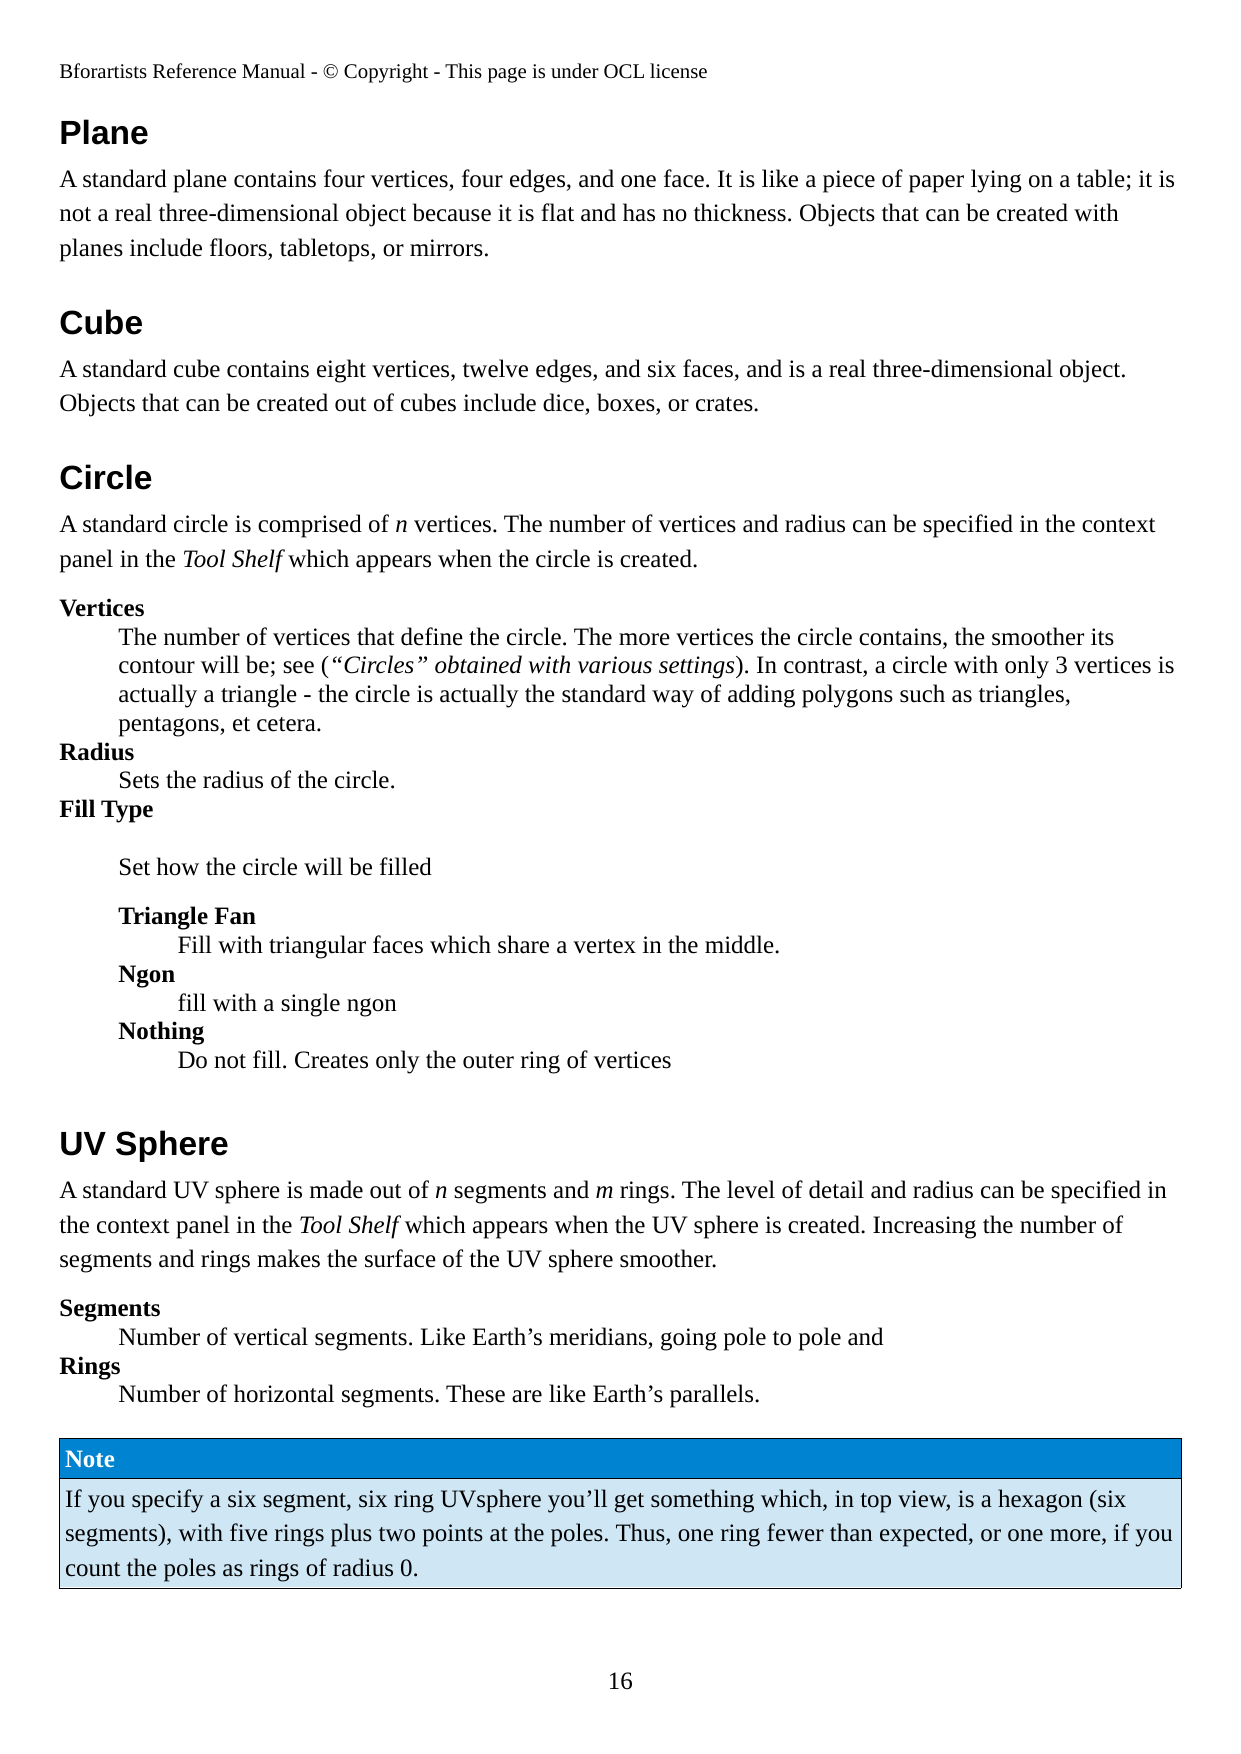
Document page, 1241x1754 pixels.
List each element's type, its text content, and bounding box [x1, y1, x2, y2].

subtitle Fill Type [59, 794, 1181, 823]
subtitle Rings [59, 1351, 1181, 1379]
list Number of vertical segments. Like Earth’s meridians, going pole to pole and [118, 1322, 1181, 1351]
list Number of horizontal segments. These are like Earth’s parallels. [118, 1379, 1181, 1408]
text A standard circle is comprised of n vertices. The number of vertices and radius can be specified in the context panel in the Tool Shelf which appears when the circle is created. [59, 509, 1181, 572]
text A standard cube contains eight vertices, twelve edges, and six faces, and is a real three-dimensional object. Objects that can be created out of cubes include dice, boxes, or crates. [59, 354, 1181, 417]
list Fill with triangular faces which share a vertex in the middle. [177, 930, 1181, 959]
subtitle Vertices [59, 593, 1181, 622]
subtitle Segments [59, 1293, 1181, 1322]
text Set how the circle will be filled [118, 852, 1181, 881]
text A standard UV sphere is made out of n segments and m rings. The level of detail and radius can be specified in the context panel in the Tool Shelf which appears when the UV sphere is created. Increasing the number of segments and rings makes the surface of the UV sphere smoother. [59, 1175, 1181, 1273]
subtitle Ngon [118, 959, 1181, 988]
table_cell If you specify a six segment, six ring UVsphere you’ll get something which, in top view, is a hexagon (six segments), with five rings plus two points at the poles. Thus, one ring fewer than expected, or one more, if you count the poles as rings of radius 0. [60, 1479, 1181, 1587]
list Do not fill. Creates only the outer ring of vertices [177, 1045, 1181, 1074]
subtitle Cube [59, 303, 1181, 341]
subtitle Plane [59, 113, 1181, 151]
subtitle Radius [59, 737, 1181, 765]
list Sets the radius of the circle. [118, 765, 1181, 794]
text A standard plane contains four vertices, four edges, and one face. It is like a piece of paper lying on a table; it is not a real three-dimensional object because it is flat and has no thickness. Objects that can be created with planes include floors, tabletops, or mirrors. [59, 164, 1181, 261]
subtitle UV Sphere [59, 1124, 1181, 1163]
subtitle Nothing [118, 1016, 1181, 1045]
subtitle Circle [59, 458, 1181, 497]
list The number of vertices that define the circle. The more vertices the circle contains, the smoother its contour will be; see (“Circles” obtained with various settings). In contrast, a circle with only 3 vertices is actually a triangle - the circle is actually the standard way of adding polygons such as triangles, pentagons, et cetera. [118, 622, 1181, 737]
list fill with a single ngon [177, 988, 1181, 1016]
table_header Note [60, 1439, 1181, 1478]
subtitle Triangle Fan [118, 901, 1181, 930]
